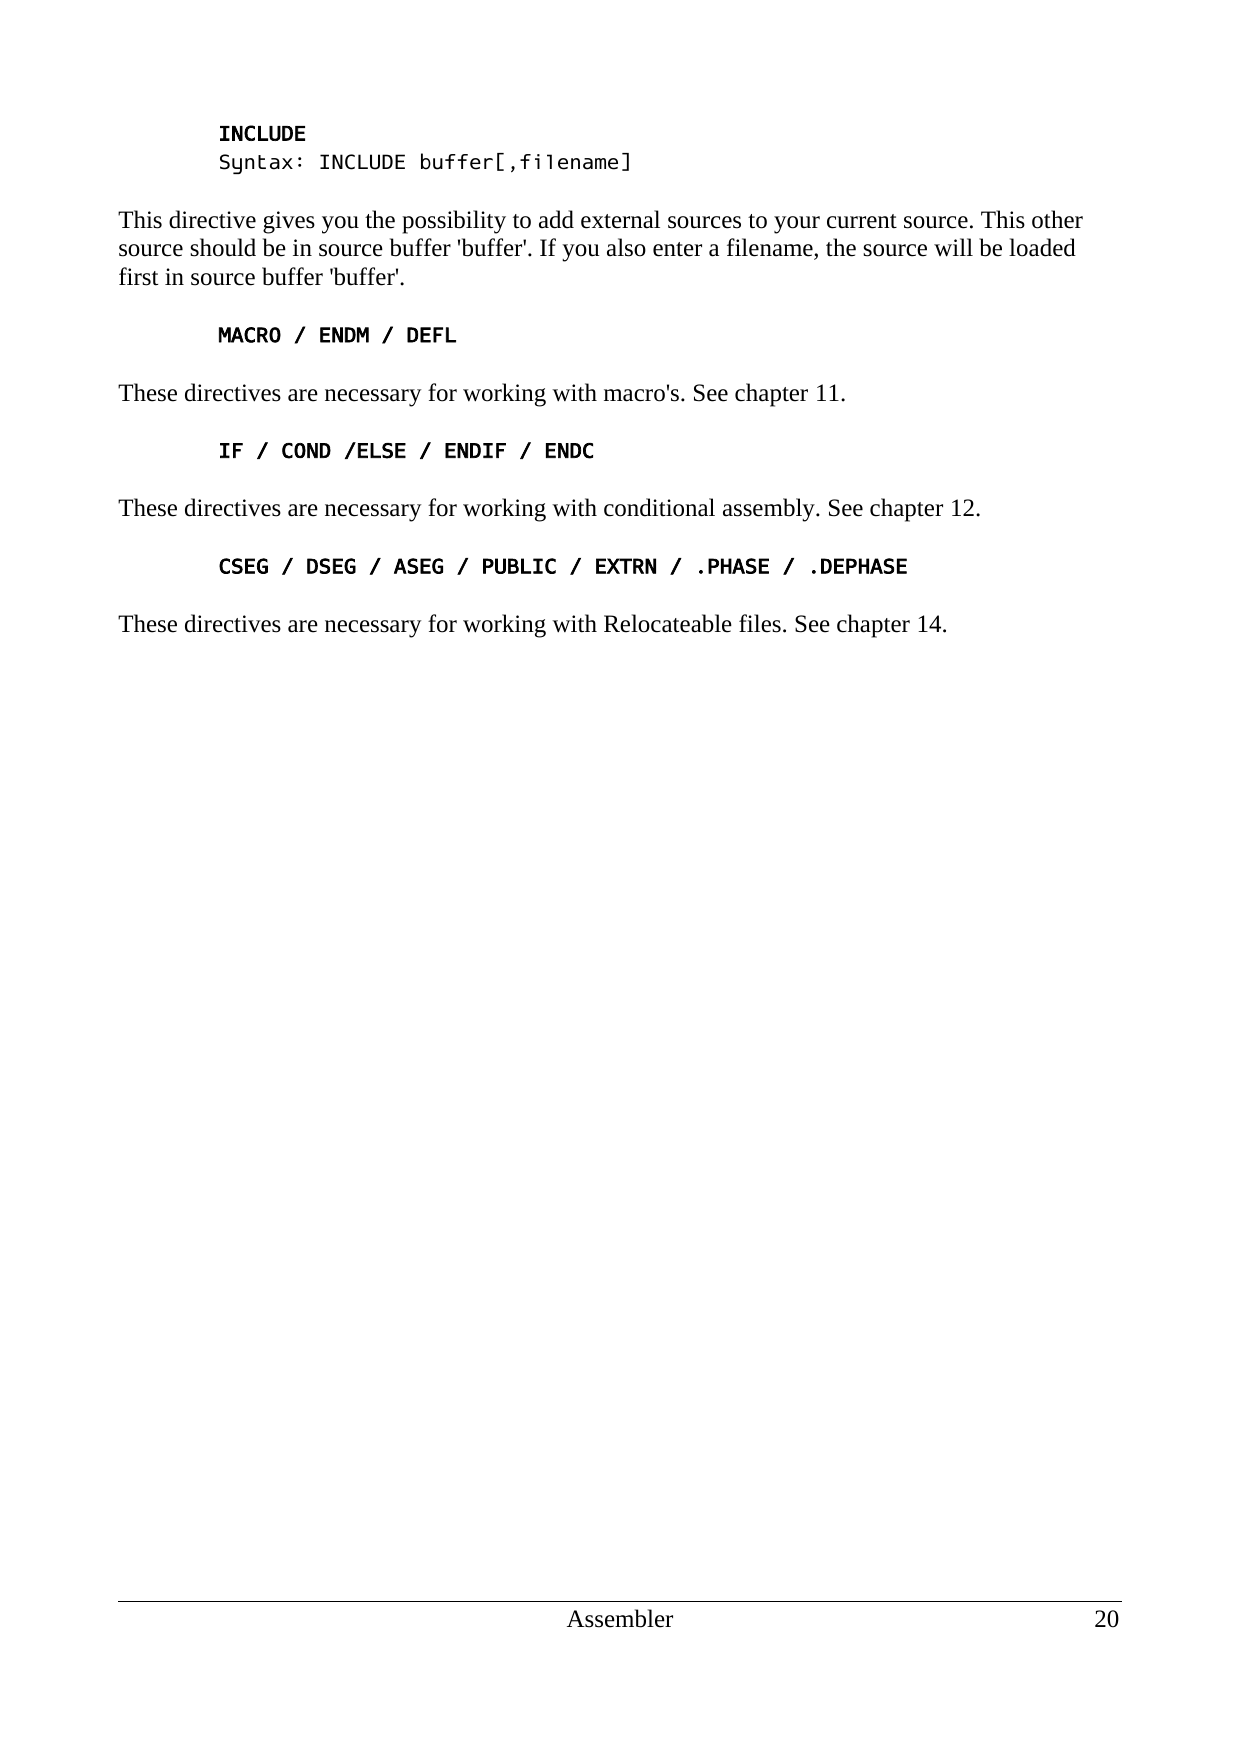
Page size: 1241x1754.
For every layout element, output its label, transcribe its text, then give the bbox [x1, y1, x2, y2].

text These directives are necessary for working with conditional assembly. See chapter 12. [118, 493, 1122, 522]
text These directives are necessary for working with Relocateable files. See chapter 14. [118, 609, 1122, 638]
text This directive gives you the possibility to add external sources to your current source. This other source should be in source buffer 'buffer'. If you also enter a filename, the source will be loaded first in source buffer 'buffer'. [118, 205, 1122, 291]
text IF / COND /ELSE / ENDIF / ENDC [118, 435, 1122, 464]
text INCLUDE [118, 118, 1122, 147]
text Syntax: INCLUDE buffer[,filename] [118, 147, 1122, 176]
text These directives are necessary for working with macro's. See chapter 11. [118, 378, 1122, 406]
text CSEG / DSEG / ASEG / PUBLIC / EXTRN / .PHASE / .DEPHASE [118, 551, 1122, 580]
text MACRO / ENDM / DEFL [118, 320, 1122, 349]
